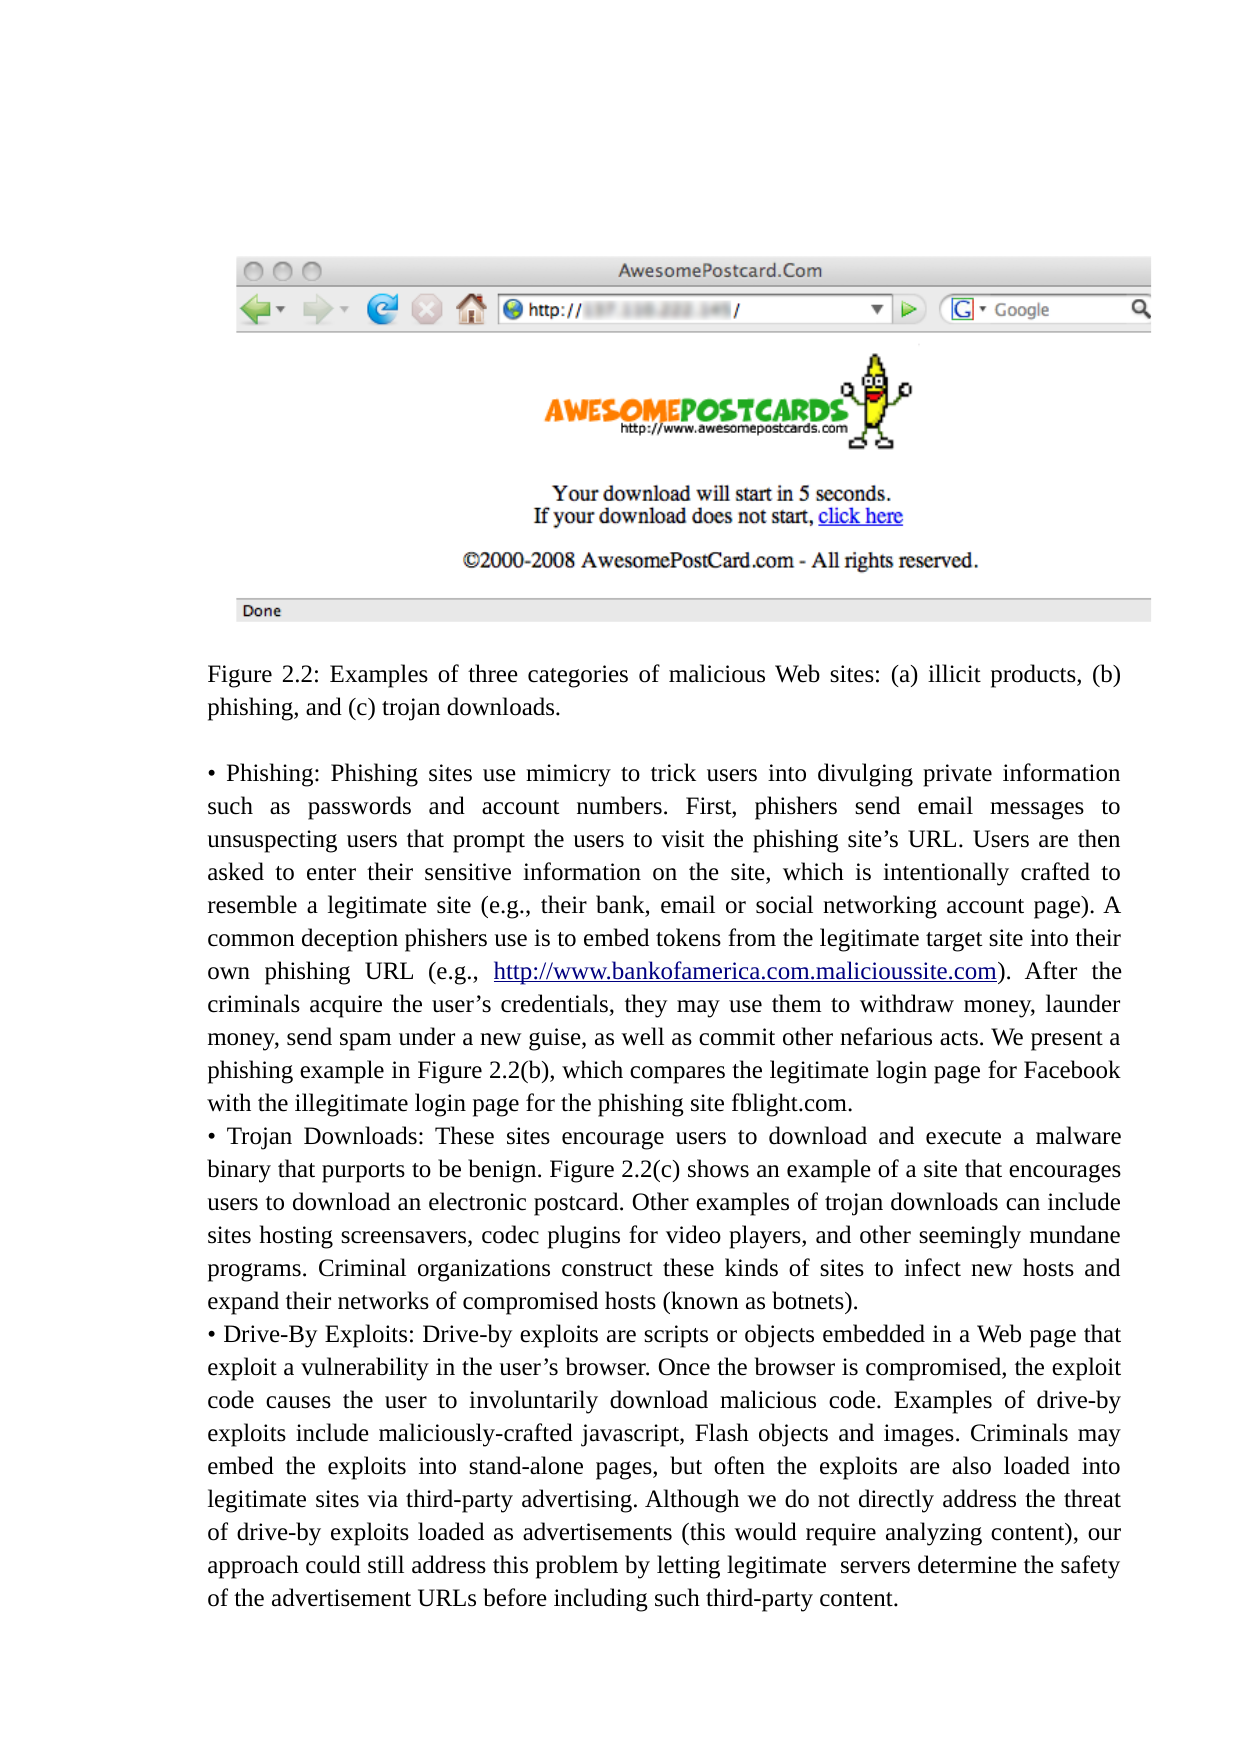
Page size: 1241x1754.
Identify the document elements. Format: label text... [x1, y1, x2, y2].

text • Phishing: Phishing sites use mimicry to trick users into divulging private information such as passwords and account numbers. First, phishers send email messages to unsuspecting users that prompt the users to visit the phishing site’s URL. Users are then asked to enter their sensitive information on the site, which is intentionally crafted to resemble a legitimate site (e.g., their bank, email or social networking account page). A common deception phishers use is to embed tokens from the legitimate target site into their own phishing URL (e.g., http://www.bankofamerica.com.malicioussite.com). After the criminals acquire the user’s credentials, they may use them to withdraw money, launder money, send spam under a new guise, as well as commit other nefarious acts. We present a phishing example in Figure 2.2(b), which compares the legitimate login page for Facebook with the illegitimate login page for the phishing site fblight.com. [207, 758, 1122, 1117]
picture [236, 252, 1152, 622]
text Figure 2.2: Examples of three categories of malicious Web sites: (a) illicit products, (b) phishing, and (c) trojan downloads. [207, 659, 1122, 721]
text • Drive-By Exploits: Drive-by exploits are scripts or objects embedded in a Web page that exploit a vulnerability in the user’s browser. Once the browser is compromised, the exploit code causes the user to involuntarily download malicious code. Examples of drive-by exploits include maliciously-crafted javascript, Flash objects and images. Criminals may embed the exploits into stand-alone pages, but often the exploits are also loaded into legitimate sites via third-party advertising. Although we do not directly address the threat of drive-by exploits loaded as advertisements (this would require analyzing content), our approach could still address this problem by letting legitimate servers determine the safety of the advertisement URLs before including such third-party content. [207, 1319, 1122, 1612]
text • Trojan Downloads: These sites encourage users to download and execute a malware binary that purports to be benign. Figure 2.2(c) shows an example of a site that encourages users to download an electronic postcard. Other examples of trojan downloads can include sites hosting screensavers, codec plugins for video players, and other seemingly mundane programs. Criminal organizations construct these kinds of sites to infect new hosts and expand their networks of compromised hosts (known as botnets). [207, 1121, 1122, 1315]
